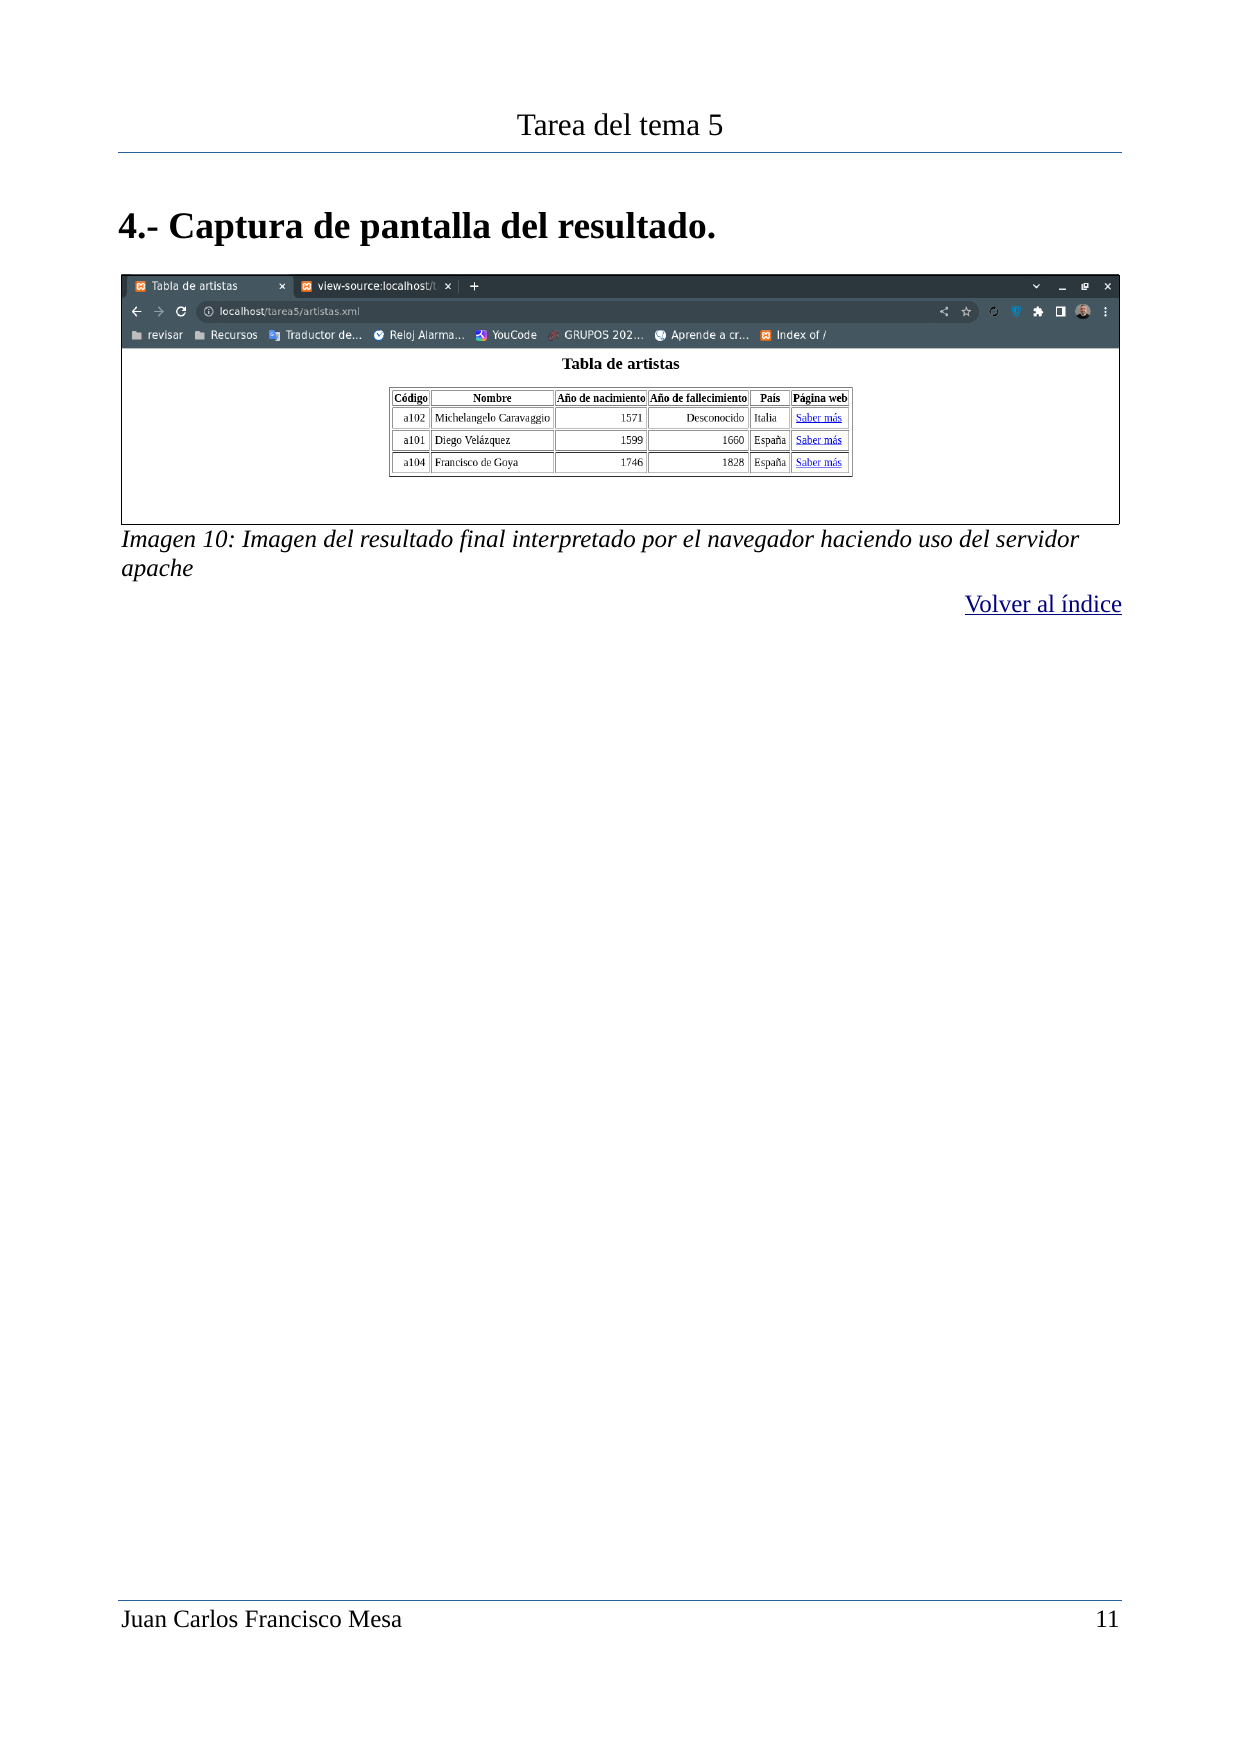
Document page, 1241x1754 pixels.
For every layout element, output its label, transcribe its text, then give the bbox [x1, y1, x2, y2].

subtitle 4.- Captura de pantalla del resultado. [118, 204, 1122, 247]
picture [122, 276, 1119, 524]
text Imagen 10: Imagen del resultado final interpretado por el navegador haciendo uso del servidor apache [121, 525, 1119, 582]
text Volver al índice [118, 259, 1122, 617]
